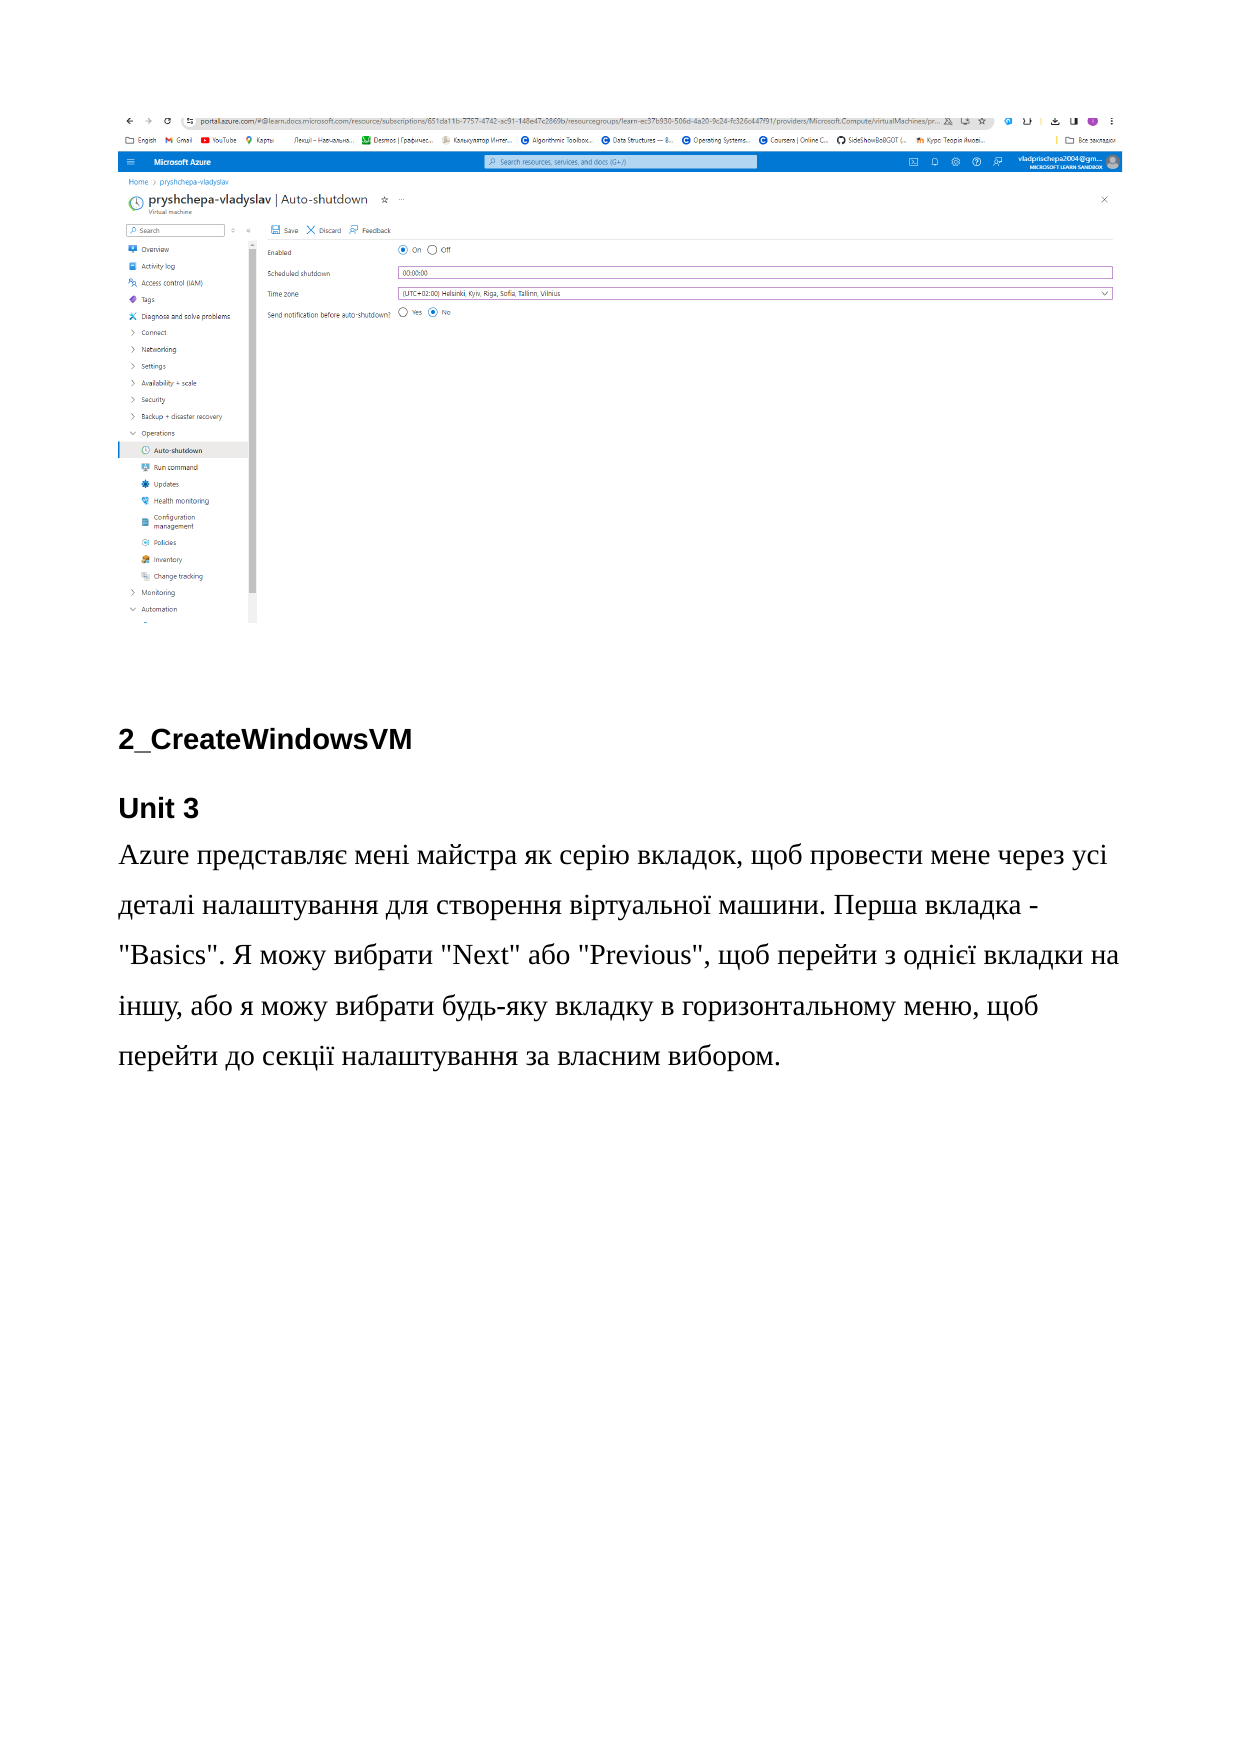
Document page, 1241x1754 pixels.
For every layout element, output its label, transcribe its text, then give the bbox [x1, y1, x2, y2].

picture [118, 118, 1123, 623]
subtitle Unit 3 [118, 791, 1122, 824]
subtitle 2_CreateWindowsVM [118, 714, 1122, 757]
text Azure представляє мені майстра як серію вкладок, щоб провести мене через усі деталі налаштування для створення віртуальної машини. Перша вкладка - "Basics". Я можу вибрати "Next" або "Previous", щоб перейти з однієї вкладки на іншу, або я можу вибрати будь-яку вкладку в горизонтальному меню, щоб перейти до секції налаштування за власним вибором. [118, 837, 1122, 1072]
